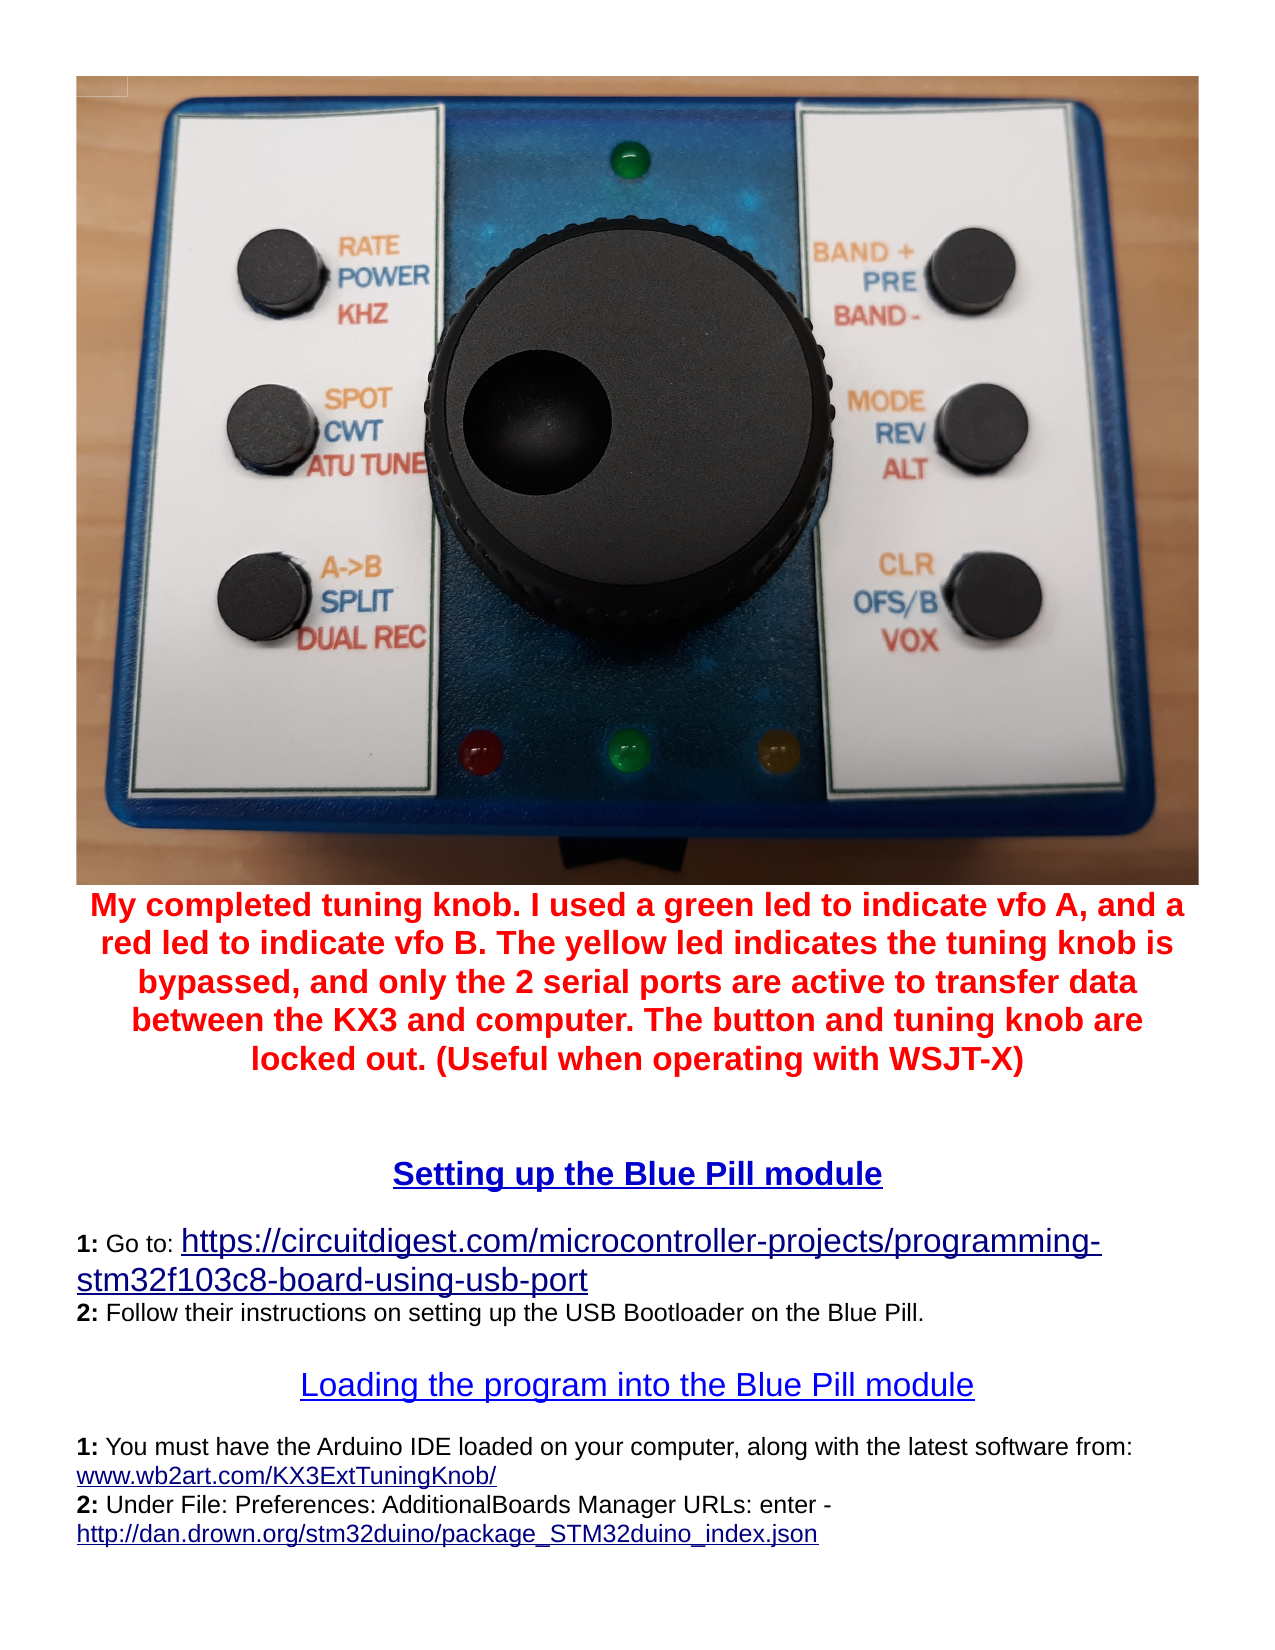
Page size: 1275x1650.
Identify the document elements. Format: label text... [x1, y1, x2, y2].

text 1: Go to: https://circuitdigest.com/microcontroller-projects/programming-stm32f103c8-board-using-usb-port [76, 1221, 1198, 1298]
text Loading the program into the Blue Pill module [76, 1365, 1198, 1404]
picture [76, 76, 1199, 885]
text 2: Under File: Preferences: AdditionalBoards Manager URLs: enter - [76, 1490, 1198, 1519]
text My completed tuning knob. I used a green led to indicate vfo A, and a red led to indicate vfo B. The yellow led indicates the tuning knob is bypassed, and only the 2 serial ports are active to transfer data between the KX3 and computer. The button and tuning knob are locked out. (Useful when operating with WSJT-X) [76, 885, 1198, 1077]
text 2: Follow their instructions on setting up the USB Bootloader on the Blue Pill. [76, 1298, 1198, 1327]
text Setting up the Blue Pill module [76, 1154, 1198, 1192]
text http://dan.drown.org/stm32duino/package_STM32duino_index.json [76, 1519, 1198, 1547]
text 1: You must have the Arduino IDE loaded on your computer, along with the latest software from: www.wb2art.com/KX3ExtTuningKnob/ [76, 1432, 1198, 1490]
